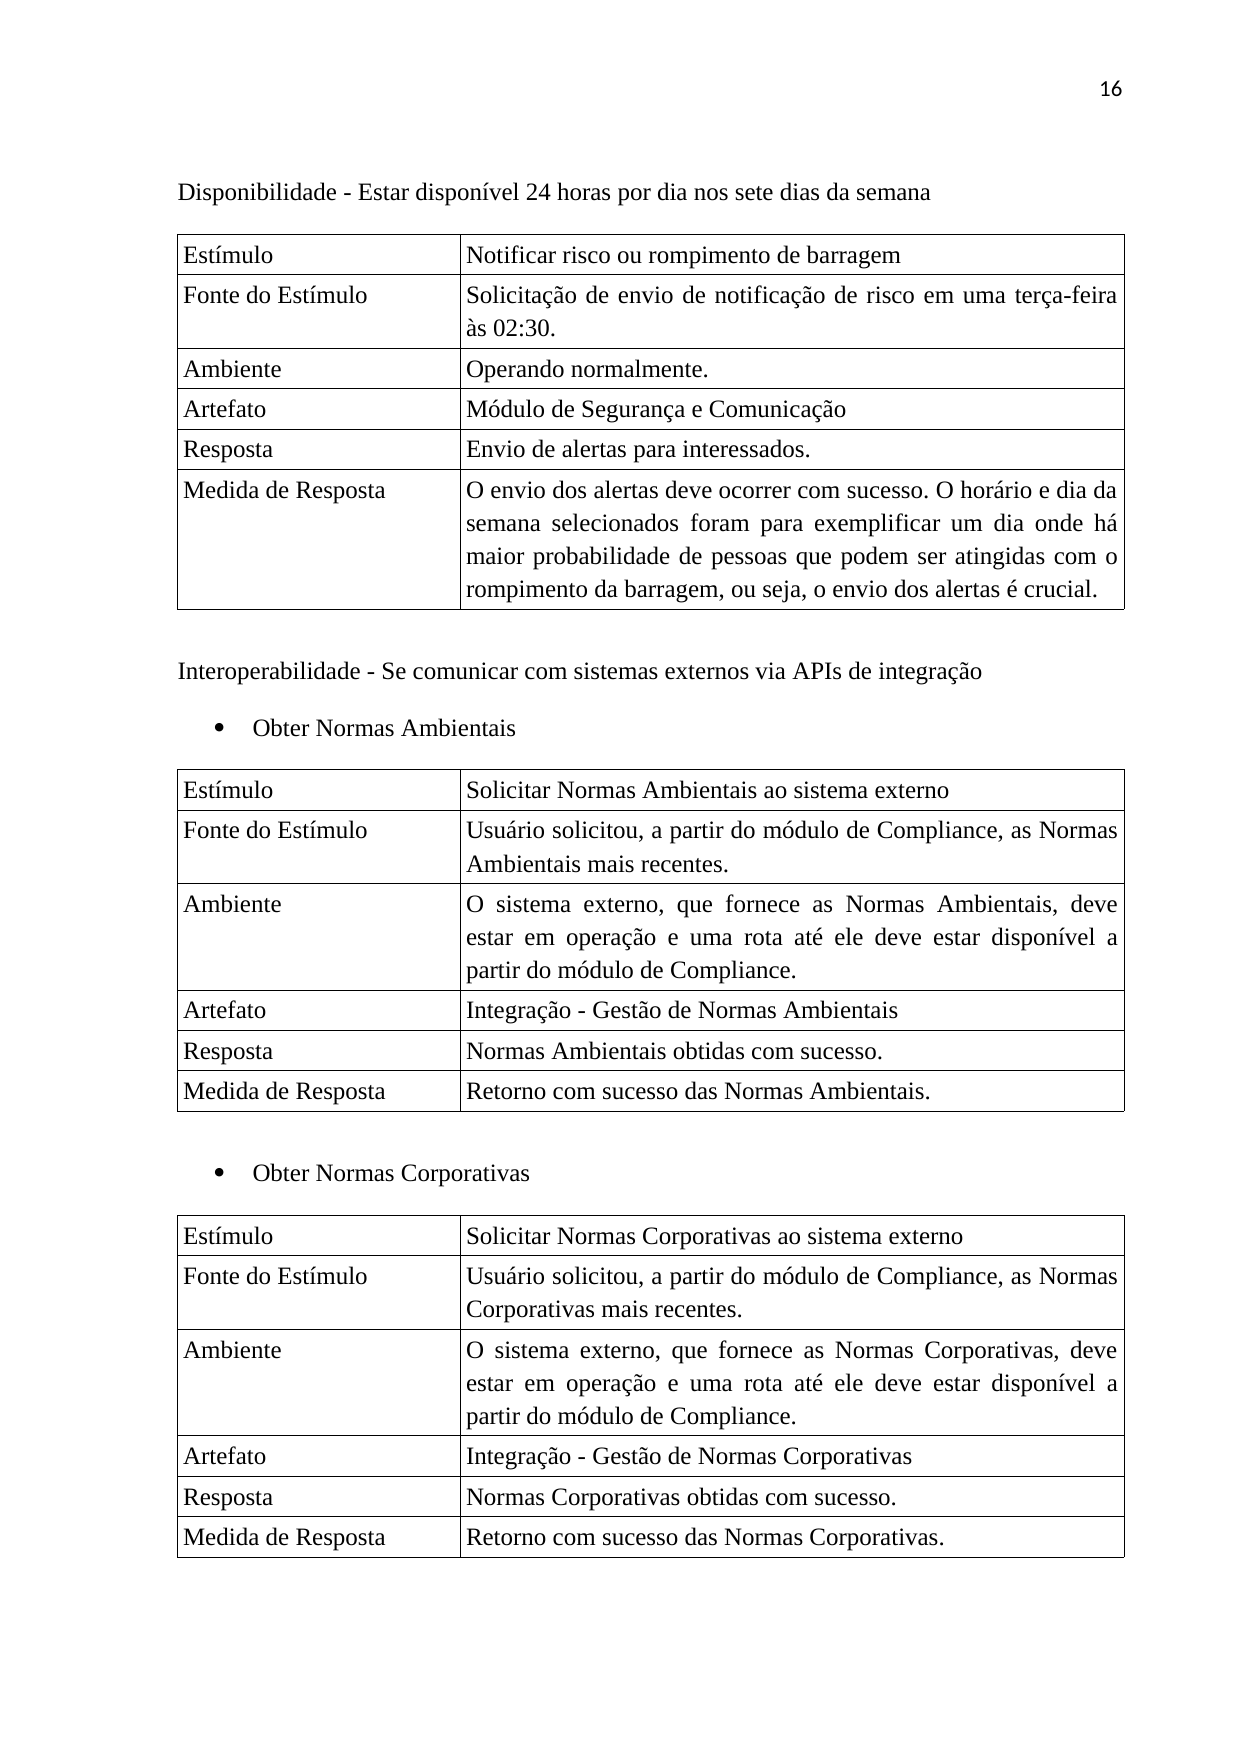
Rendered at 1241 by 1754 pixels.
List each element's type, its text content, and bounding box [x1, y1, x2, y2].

text Interoperabilidade - Se comunicar com sistemas externos via APIs de integração [177, 656, 1122, 685]
table_cell Resposta [178, 1031, 460, 1070]
table_cell Envio de alertas para interessados. [461, 430, 1124, 469]
table_cell Integração - Gestão de Normas Ambientais [461, 991, 1124, 1030]
table_cell Medida de Resposta [178, 1517, 460, 1557]
table_cell Medida de Resposta [178, 470, 460, 608]
table_cell O envio dos alertas deve ocorrer com sucesso. O horário e dia da semana selecionados foram para exemplificar um dia onde há maior probabilidade de pessoas que podem ser atingidas com o rompimento da barragem, ou seja, o envio dos alertas é crucial. [461, 470, 1124, 608]
table_cell Fonte do Estímulo [178, 1256, 460, 1329]
table_cell Integração - Gestão de Normas Corporativas [461, 1436, 1124, 1476]
table_cell Módulo de Segurança e Comunicação [461, 389, 1124, 428]
table_header Solicitar Normas Corporativas ao sistema externo [461, 1216, 1124, 1255]
table_cell Solicitação de envio de notificação de risco em uma terça-feira às 02:30. [461, 275, 1124, 348]
table_cell Ambiente [178, 884, 460, 989]
table_cell Medida de Resposta [178, 1071, 460, 1111]
table_cell Resposta [178, 1477, 460, 1516]
table_cell Fonte do Estímulo [178, 811, 460, 883]
table_cell Retorno com sucesso das Normas Corporativas. [461, 1517, 1124, 1557]
table_header Estímulo [178, 770, 460, 810]
table_cell Ambiente [178, 349, 460, 388]
table_header Estímulo [178, 1216, 460, 1255]
text Disponibilidade - Estar disponível 24 horas por dia nos sete dias da semana [177, 177, 1122, 206]
table_cell Usuário solicitou, a partir do módulo de Compliance, as Normas Corporativas mais recentes. [461, 1256, 1124, 1329]
table_header Solicitar Normas Ambientais ao sistema externo [461, 770, 1124, 810]
table_cell Fonte do Estímulo [178, 275, 460, 348]
table_cell O sistema externo, que fornece as Normas Ambientais, deve estar em operação e uma rota até ele deve estar disponível a partir do módulo de Compliance. [461, 884, 1124, 989]
table_cell Resposta [178, 430, 460, 469]
table_cell Artefato [178, 1436, 460, 1476]
table_cell Artefato [178, 991, 460, 1030]
table_cell Usuário solicitou, a partir do módulo de Compliance, as Normas Ambientais mais recentes. [461, 811, 1124, 883]
table_header Notificar risco ou rompimento de barragem [461, 235, 1124, 274]
table_cell Retorno com sucesso das Normas Ambientais. [461, 1071, 1124, 1111]
table_cell Normas Ambientais obtidas com sucesso. [461, 1031, 1124, 1070]
table_header Estímulo [178, 235, 460, 274]
table_cell Normas Corporativas obtidas com sucesso. [461, 1477, 1124, 1516]
list Obter Normas Corporativas [215, 1158, 1122, 1187]
table_cell Operando normalmente. [461, 349, 1124, 388]
table_cell Ambiente [178, 1330, 460, 1435]
table_cell Artefato [178, 389, 460, 428]
list Obter Normas Ambientais [215, 713, 1122, 741]
table_cell O sistema externo, que fornece as Normas Corporativas, deve estar em operação e uma rota até ele deve estar disponível a partir do módulo de Compliance. [461, 1330, 1124, 1435]
